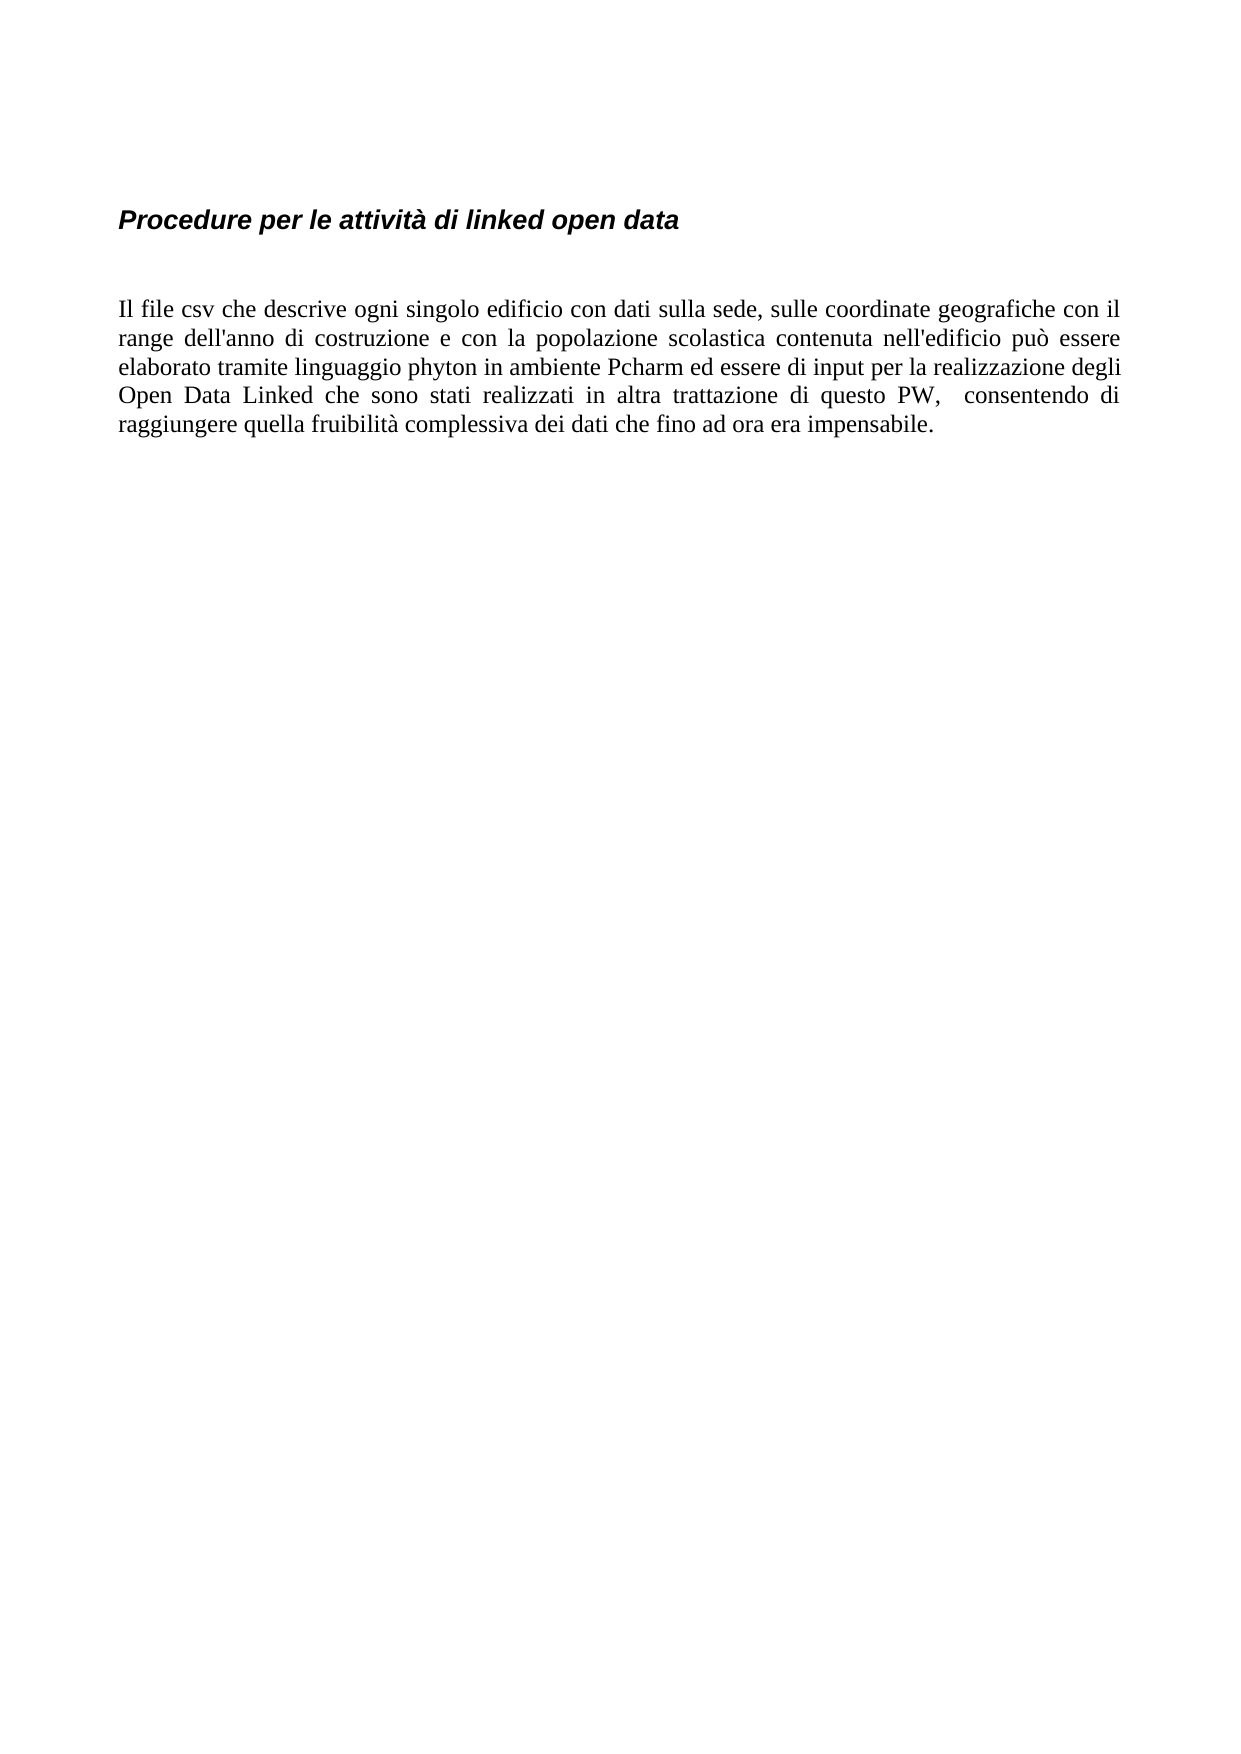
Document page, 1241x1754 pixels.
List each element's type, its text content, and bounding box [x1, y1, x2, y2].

subtitle Procedure per le attività di linked open data [118, 204, 1122, 235]
text Il file csv che descrive ogni singolo edificio con dati sulla sede, sulle coordinate geografiche con il range dell'anno di costruzione e con la popolazione scolastica contenuta nell'edificio può essere elaborato tramite linguaggio phyton in ambiente Pcharm ed essere di input per la realizzazione degli Open Data Linked che sono stati realizzati in altra trattazione di questo PW, consentendo di raggiungere quella fruibilità complessiva dei dati che fino ad ora era impensabile. [118, 294, 1122, 438]
